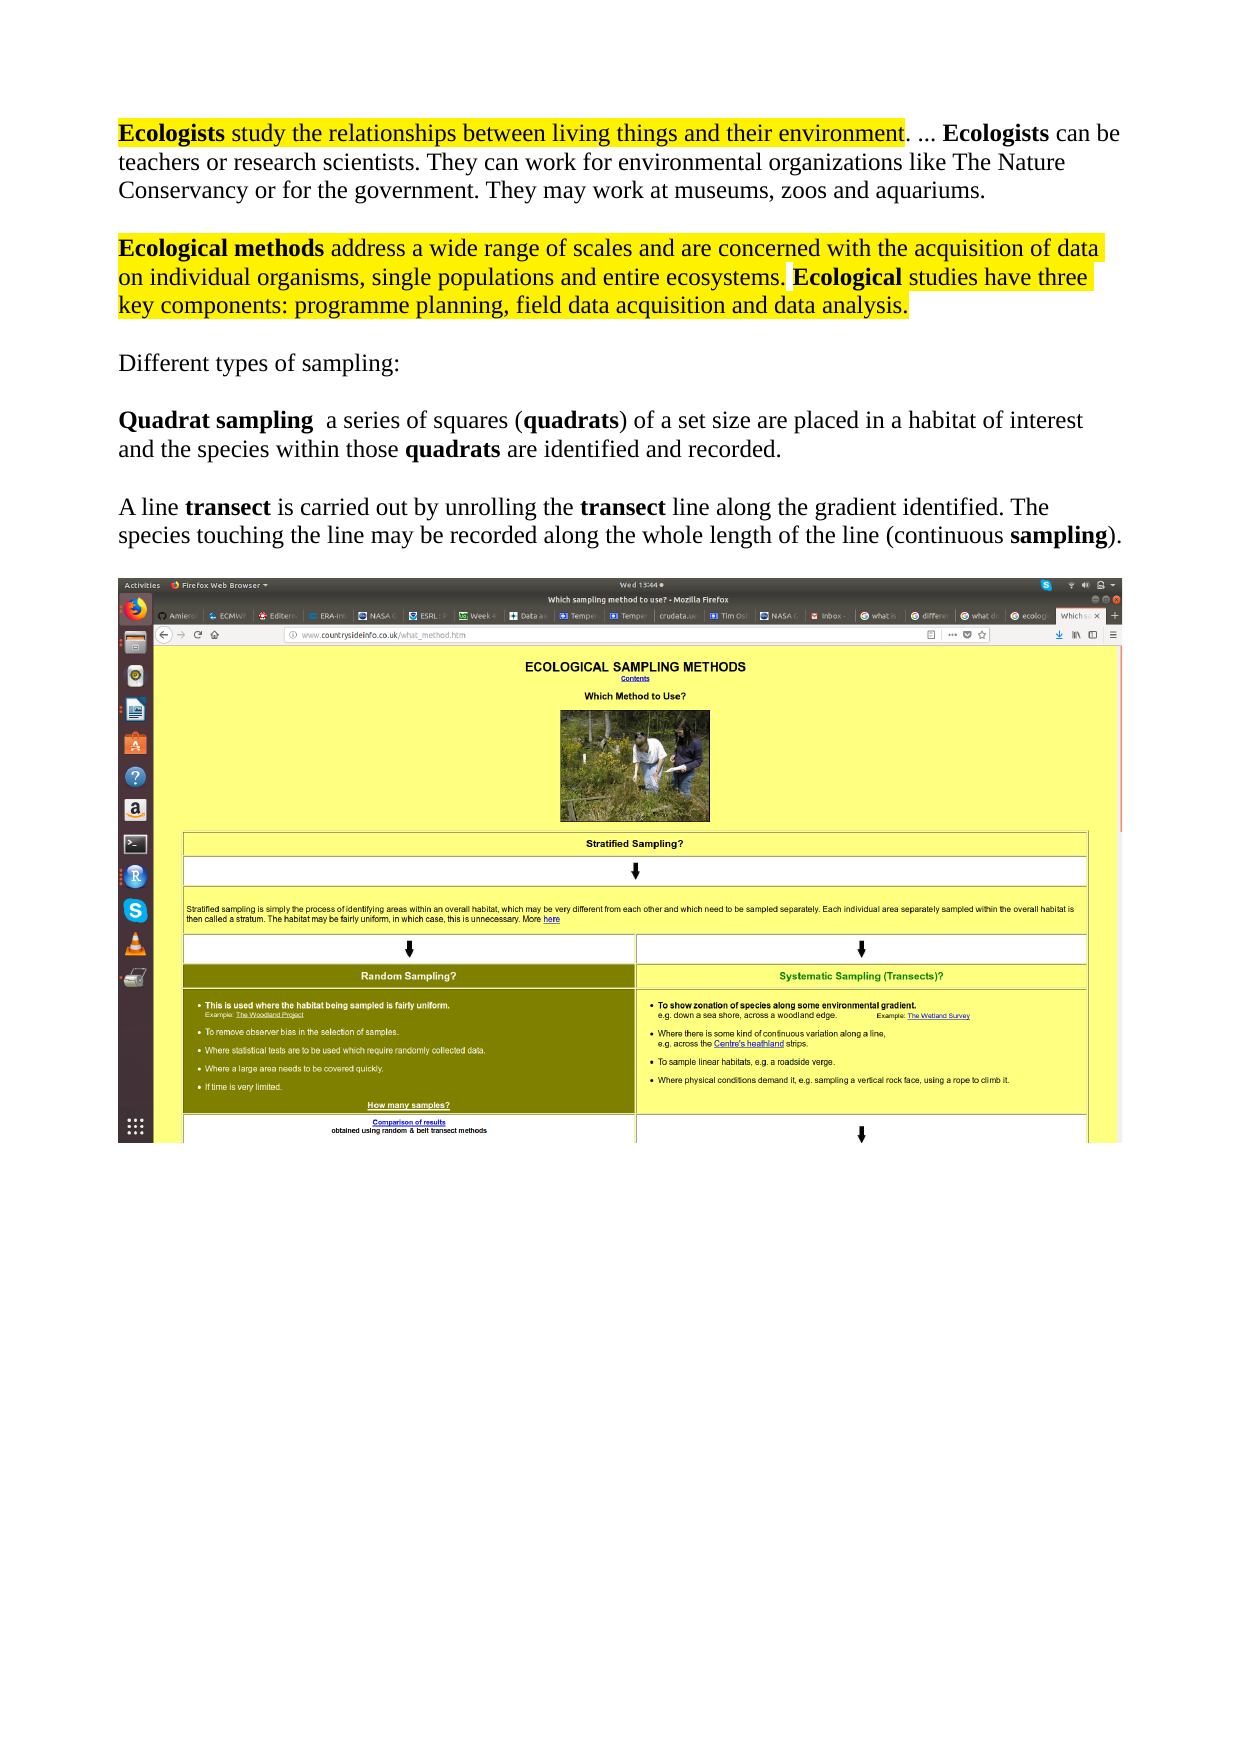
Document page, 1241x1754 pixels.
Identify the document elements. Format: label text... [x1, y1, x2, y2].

text A line transect is carried out by unrolling the transect line along the gradient identified. The species touching the line may be recorded along the whole length of the line (continuous sampling). [118, 492, 1122, 549]
text Ecological methods address a wide range of scales and are concerned with the acquisition of data on individual organisms, single populations and entire ecosystems. Ecological studies have three key components: programme planning, field data acquisition and data analysis. [118, 233, 1122, 319]
text Ecologists study the relationships between living things and their environment. ... Ecologists can be teachers or research scientists. They can work for environmental organizations like The Nature Conservancy or for the government. They may work at museums, zoos and aquariums. [118, 118, 1122, 204]
picture [118, 578, 1123, 1143]
text Different types of sampling: [118, 348, 1122, 377]
text Quadrat sampling a series of squares (quadrats) of a set size are placed in a habitat of interest and the species within those quadrats are identified and recorded. [118, 406, 1122, 463]
